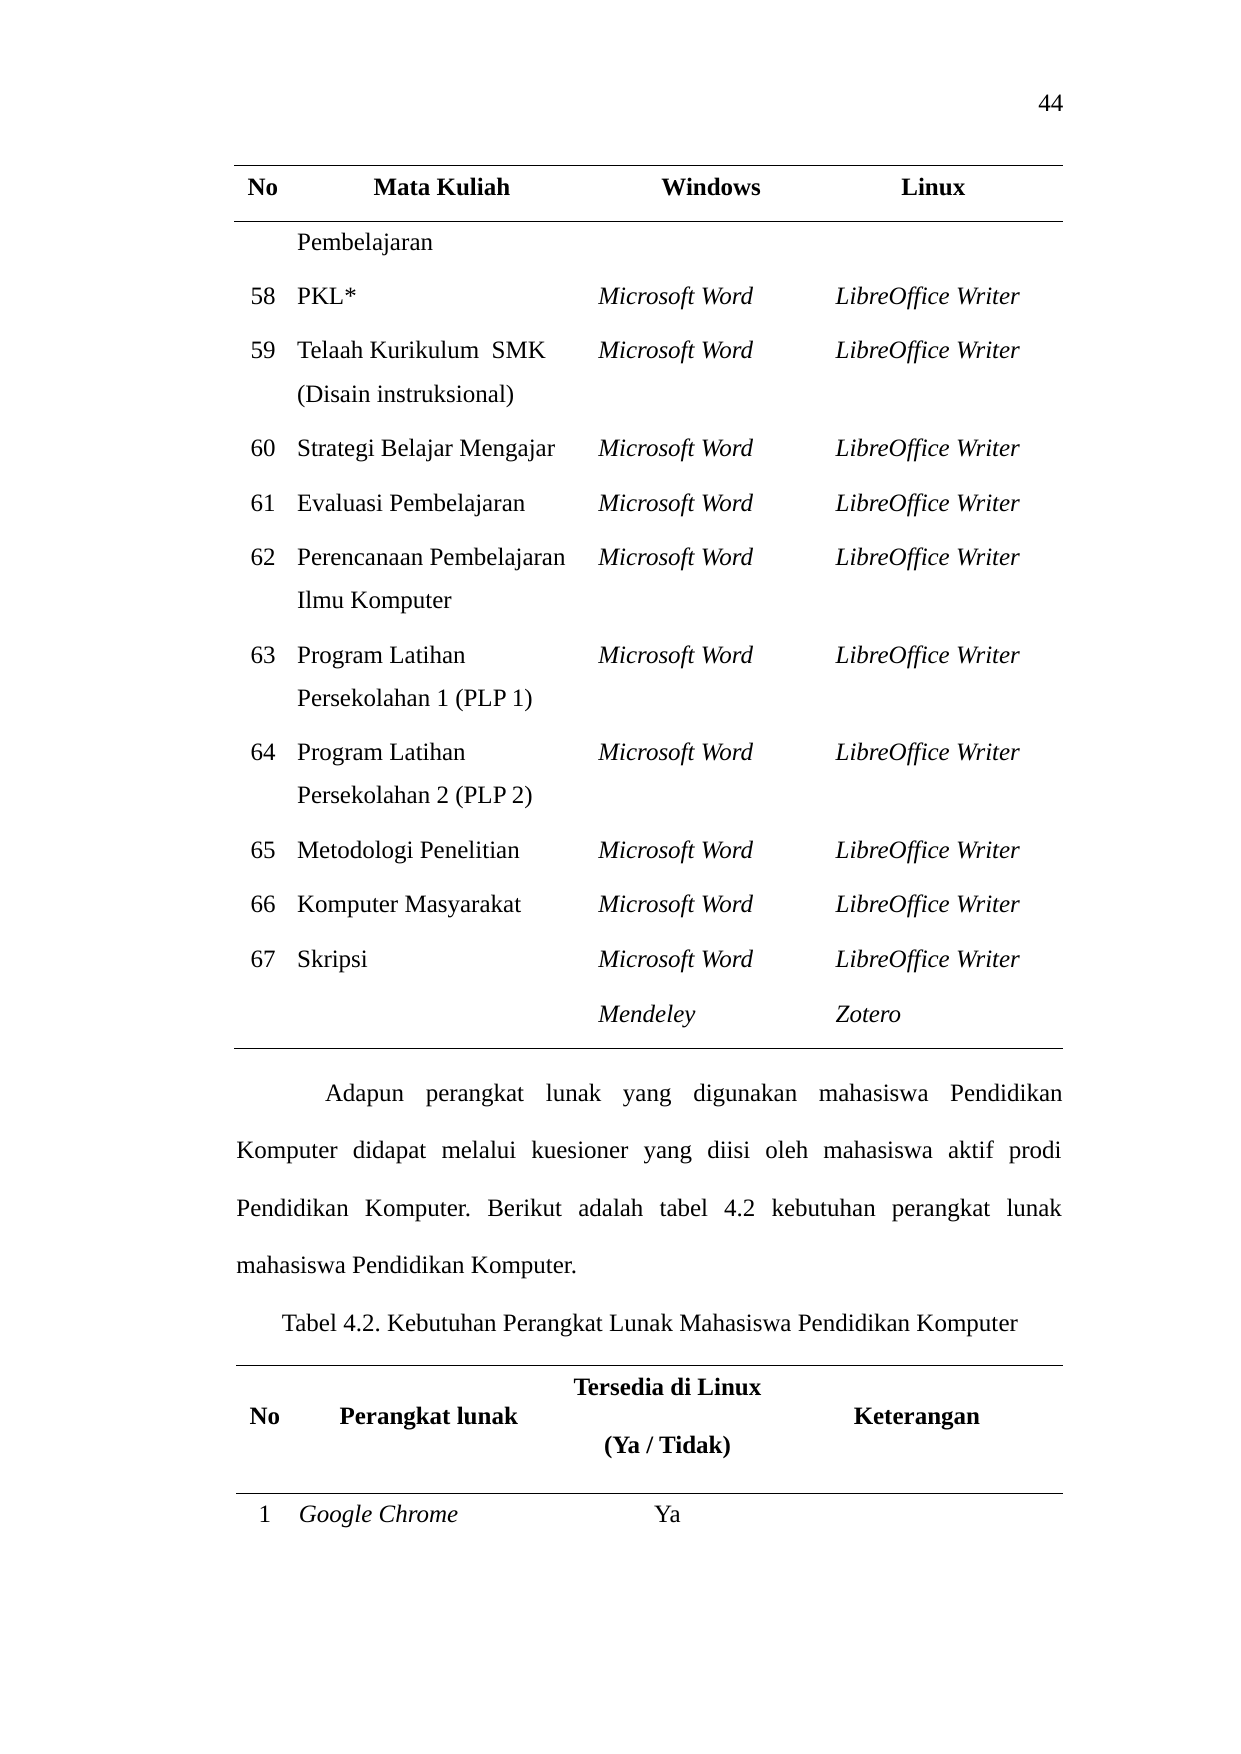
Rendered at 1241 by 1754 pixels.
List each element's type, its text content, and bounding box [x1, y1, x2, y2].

table_cell Program Latihan Persekolahan 1 (PLP 1) [291, 634, 592, 732]
table_cell [592, 222, 829, 275]
table_cell Pembelajaran [291, 222, 592, 275]
table_cell LibreOffice Writer [830, 428, 1063, 482]
table_cell Microsoft Word [592, 330, 829, 427]
table_cell 66 [234, 884, 291, 938]
table_cell LibreOffice Writer [830, 275, 1063, 330]
table_cell LibreOffice Writer [830, 829, 1063, 884]
table_cell Komputer Masyarakat [291, 884, 592, 938]
table_header No [236, 1366, 293, 1493]
table_header Keterangan [770, 1366, 1063, 1493]
table_header Mata Kuliah [291, 166, 592, 221]
table_cell 62 [234, 536, 291, 634]
table_cell LibreOffice Writer [830, 884, 1063, 938]
table_cell 67 [234, 938, 291, 1048]
table_cell 60 [234, 428, 291, 482]
table_cell 64 [234, 732, 291, 829]
table_cell Microsoft Word [592, 428, 829, 482]
table_cell 59 [234, 330, 291, 427]
table_cell Zotero [830, 993, 1063, 1048]
table_cell 61 [234, 482, 291, 536]
table_cell Microsoft Word [592, 938, 829, 993]
table_cell LibreOffice Writer [830, 732, 1063, 829]
table_cell Microsoft Word [592, 482, 829, 536]
table_header No [234, 166, 291, 221]
table_cell Ya [564, 1494, 770, 1563]
table_cell PKL* [291, 275, 592, 330]
table_cell Telaah Kurikulum SMK (Disain instruksional) [291, 330, 592, 427]
table_cell 63 [234, 634, 291, 732]
table_cell Metodologi Penelitian [291, 829, 592, 884]
table_cell 58 [234, 275, 291, 330]
table_cell LibreOffice Writer [830, 536, 1063, 634]
table_cell Microsoft Word [592, 732, 829, 829]
table_cell Microsoft Word [592, 829, 829, 884]
table_header Windows [592, 166, 829, 221]
text Adapun perangkat lunak yang digunakan mahasiswa Pendidikan Komputer didapat melalui kuesioner yang diisi oleh mahasiswa aktif prodi Pendidikan Komputer. Berikut adalah tabel 4.2 kebutuhan perangkat lunak mahasiswa Pendidikan Komputer. [236, 1078, 1063, 1279]
table_cell Microsoft Word [592, 884, 829, 938]
table_cell Mendeley [592, 993, 829, 1048]
table_cell Skripsi [291, 938, 592, 1048]
table_cell Evaluasi Pembelajaran [291, 482, 592, 536]
table_cell Microsoft Word [592, 536, 829, 634]
table_header Perangkat lunak [293, 1366, 564, 1493]
table_cell LibreOffice Writer [830, 330, 1063, 427]
table_cell LibreOffice Writer [830, 482, 1063, 536]
table_cell [830, 222, 1063, 275]
table_cell 65 [234, 829, 291, 884]
table_cell 1 [236, 1494, 293, 1563]
table_cell Microsoft Word [592, 634, 829, 732]
table_header Tersedia di Linux (Ya / Tidak) [564, 1366, 770, 1493]
table_cell Program Latihan Persekolahan 2 (PLP 2) [291, 732, 592, 829]
table_cell Strategi Belajar Mengajar [291, 428, 592, 482]
table_cell Microsoft Word [592, 275, 829, 330]
text Tabel 4.2. Kebutuhan perangkat lunak mahasiswa Pendidikan Komputer [236, 1308, 1063, 1337]
table_cell Google Chrome [293, 1494, 564, 1563]
table_cell LibreOffice Writer [830, 938, 1063, 993]
table_header Linux [830, 166, 1063, 221]
table_cell Perencanaan Pembelajaran Ilmu Komputer [291, 536, 592, 634]
table_cell [234, 222, 291, 275]
table_cell [770, 1494, 1063, 1563]
table_cell LibreOffice Writer [830, 634, 1063, 732]
